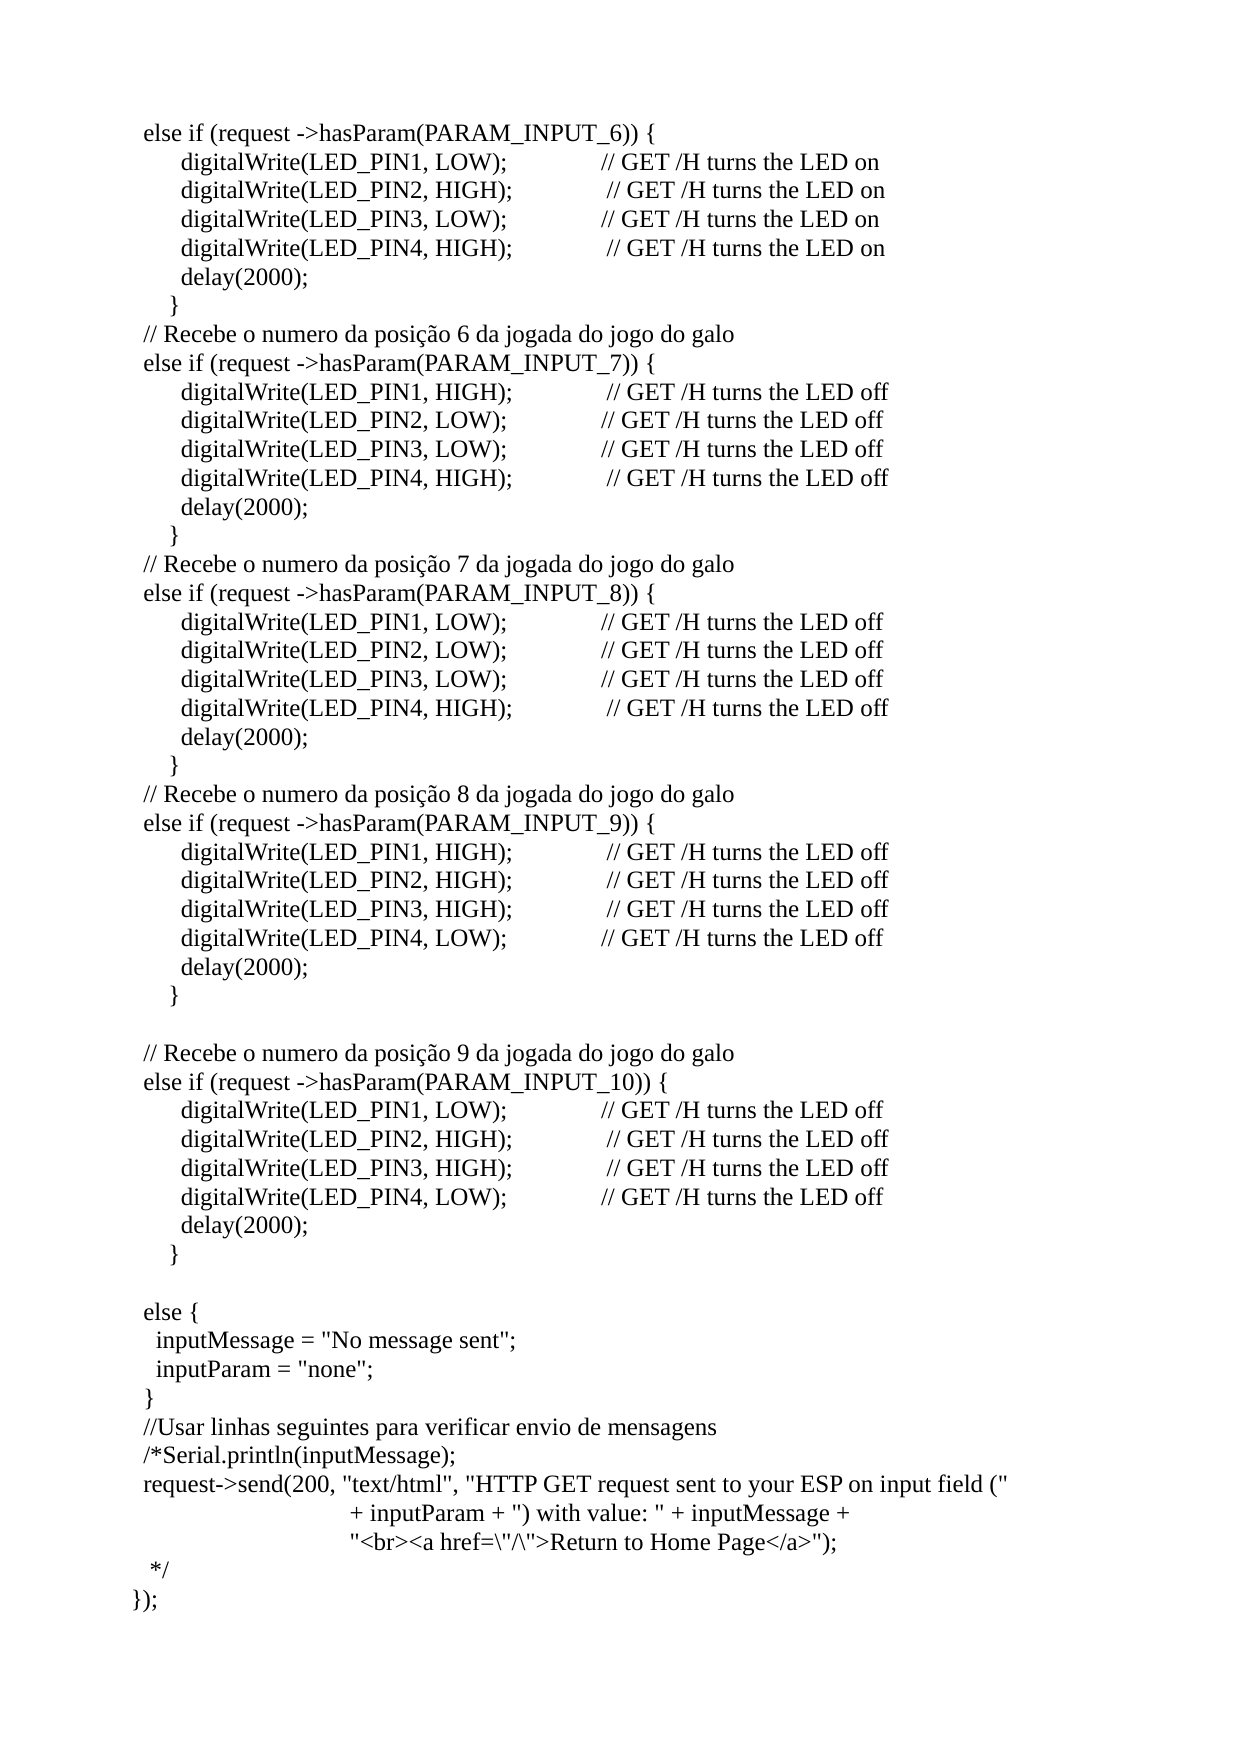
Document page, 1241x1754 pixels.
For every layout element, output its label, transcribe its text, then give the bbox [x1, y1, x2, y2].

text } [118, 751, 1122, 779]
text delay(2000); [118, 722, 1122, 751]
text digitalWrite(LED_PIN2, LOW); // GET /H turns the LED off [118, 636, 1122, 664]
text digitalWrite(LED_PIN2, HIGH); // GET /H turns the LED off [118, 866, 1122, 894]
text + inputParam + ") with value: " + inputMessage + [118, 1498, 1122, 1527]
text /*Serial.println(inputMessage); [118, 1441, 1122, 1469]
text else if (request ->hasParam(PARAM_INPUT_9)) { [118, 808, 1122, 837]
text digitalWrite(LED_PIN4, LOW); // GET /H turns the LED off [118, 923, 1122, 952]
text else if (request ->hasParam(PARAM_INPUT_8)) { [118, 578, 1122, 607]
text } [118, 521, 1122, 549]
text digitalWrite(LED_PIN2, LOW); // GET /H turns the LED off [118, 406, 1122, 434]
text } [118, 981, 1122, 1009]
text */ [118, 1556, 1122, 1584]
text digitalWrite(LED_PIN1, LOW); // GET /H turns the LED off [118, 1096, 1122, 1124]
text inputParam = "none"; [118, 1354, 1122, 1383]
text } [118, 291, 1122, 319]
text digitalWrite(LED_PIN2, HIGH); // GET /H turns the LED off [118, 1124, 1122, 1153]
text // Recebe o numero da posição 8 da jogada do jogo do galo [118, 779, 1122, 808]
text //Usar linhas seguintes para verificar envio de mensagens [118, 1412, 1122, 1441]
text digitalWrite(LED_PIN4, HIGH); // GET /H turns the LED off [118, 693, 1122, 722]
text inputMessage = "No message sent"; [118, 1326, 1122, 1354]
text digitalWrite(LED_PIN1, HIGH); // GET /H turns the LED off [118, 377, 1122, 406]
text delay(2000); [118, 1211, 1122, 1239]
text "<br><a href=\"/\">Return to Home Page</a>"); [118, 1527, 1122, 1556]
text digitalWrite(LED_PIN4, LOW); // GET /H turns the LED off [118, 1182, 1122, 1211]
text // Recebe o numero da posição 6 da jogada do jogo do galo [118, 319, 1122, 348]
text digitalWrite(LED_PIN4, HIGH); // GET /H turns the LED off [118, 463, 1122, 492]
text digitalWrite(LED_PIN3, HIGH); // GET /H turns the LED off [118, 894, 1122, 923]
text } [118, 1383, 1122, 1412]
text digitalWrite(LED_PIN3, HIGH); // GET /H turns the LED off [118, 1153, 1122, 1182]
text // Recebe o numero da posição 9 da jogada do jogo do galo [118, 1038, 1122, 1067]
text delay(2000); [118, 952, 1122, 981]
text delay(2000); [118, 492, 1122, 521]
text digitalWrite(LED_PIN2, HIGH); // GET /H turns the LED on [118, 176, 1122, 204]
text delay(2000); [118, 262, 1122, 291]
text else if (request ->hasParam(PARAM_INPUT_6)) { [118, 118, 1122, 147]
text else { [118, 1297, 1122, 1326]
text digitalWrite(LED_PIN3, LOW); // GET /H turns the LED off [118, 664, 1122, 693]
text }); [118, 1584, 1122, 1613]
text digitalWrite(LED_PIN1, LOW); // GET /H turns the LED on [118, 147, 1122, 176]
text digitalWrite(LED_PIN1, HIGH); // GET /H turns the LED off [118, 837, 1122, 866]
text digitalWrite(LED_PIN1, LOW); // GET /H turns the LED off [118, 607, 1122, 636]
text else if (request ->hasParam(PARAM_INPUT_10)) { [118, 1067, 1122, 1096]
text else if (request ->hasParam(PARAM_INPUT_7)) { [118, 348, 1122, 377]
text digitalWrite(LED_PIN4, HIGH); // GET /H turns the LED on [118, 233, 1122, 262]
text digitalWrite(LED_PIN3, LOW); // GET /H turns the LED off [118, 434, 1122, 463]
text digitalWrite(LED_PIN3, LOW); // GET /H turns the LED on [118, 204, 1122, 233]
text } [118, 1239, 1122, 1268]
text // Recebe o numero da posição 7 da jogada do jogo do galo [118, 549, 1122, 578]
text request->send(200, "text/html", "HTTP GET request sent to your ESP on input field (" [118, 1469, 1122, 1498]
